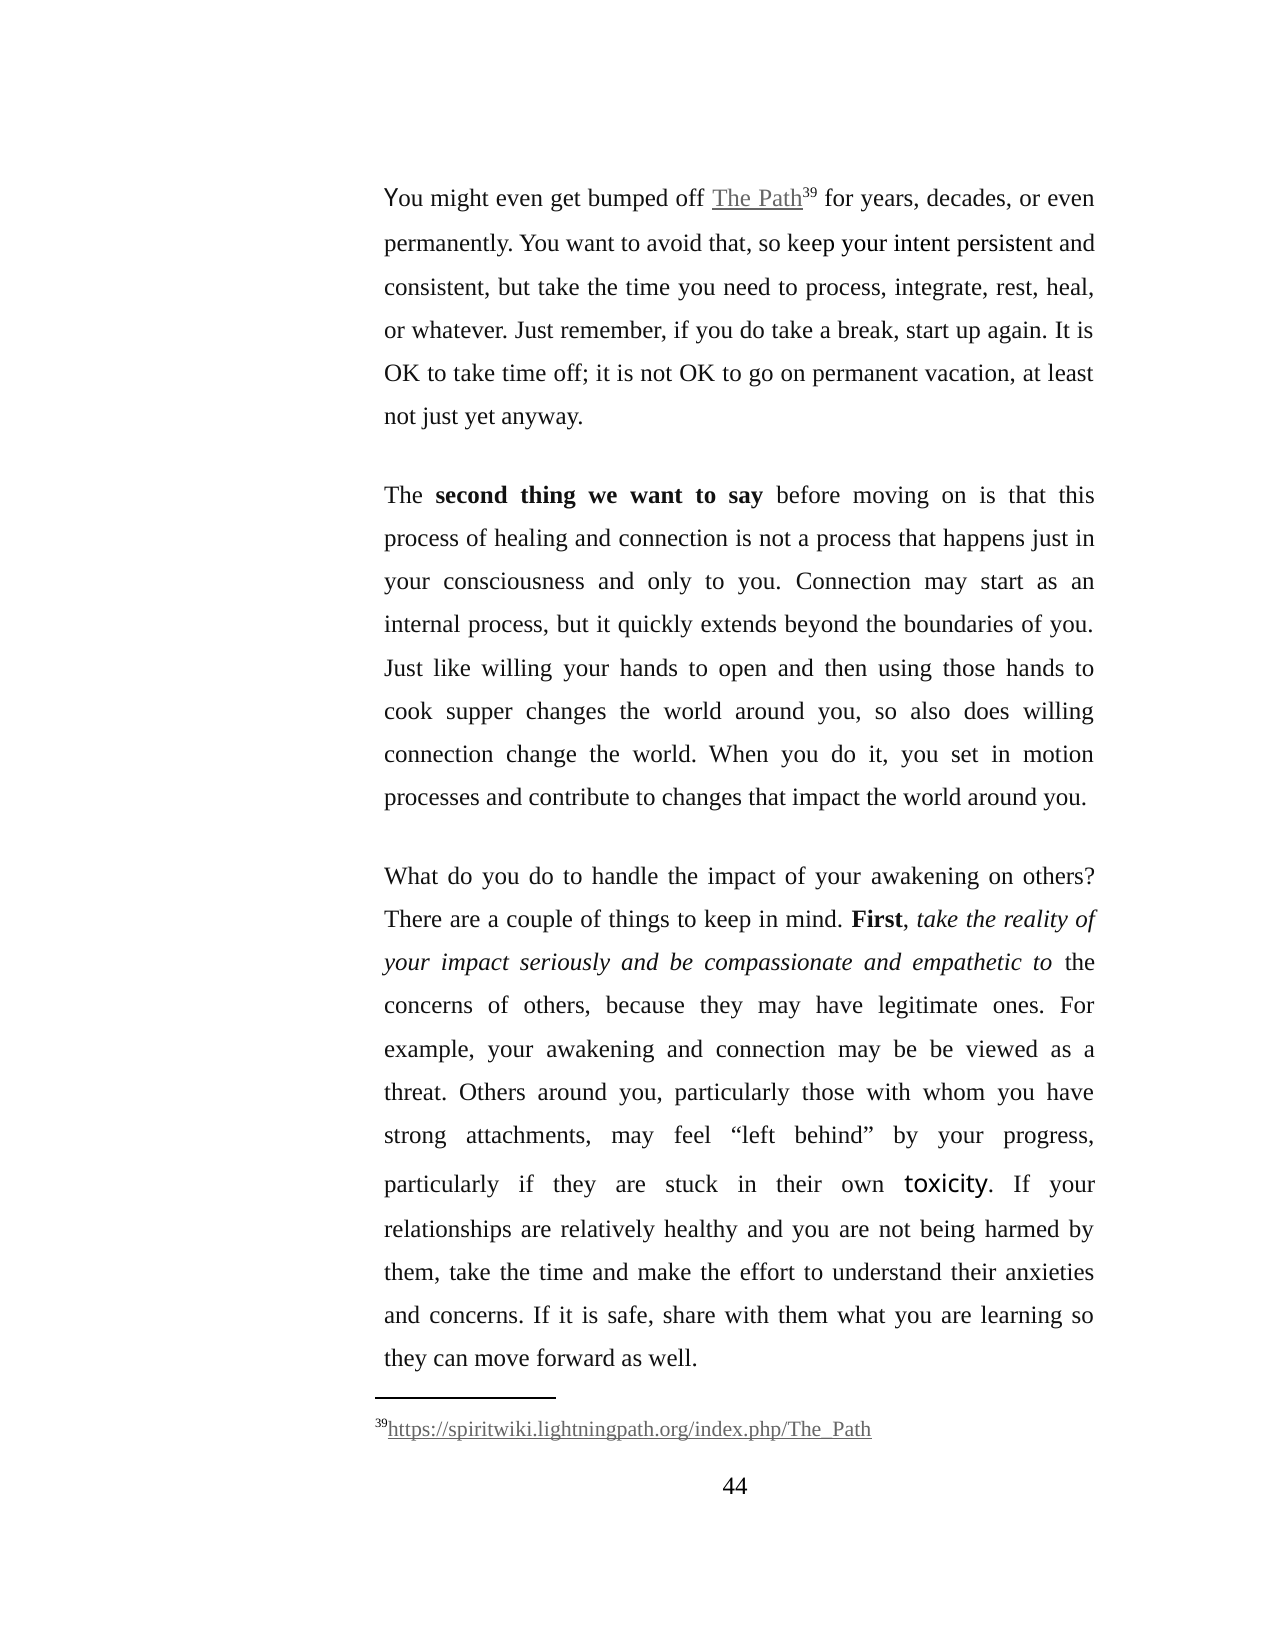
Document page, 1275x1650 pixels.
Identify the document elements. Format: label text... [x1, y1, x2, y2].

text You might even get bumped off The Path for years, decades, or even permanently. You want to avoid that, so keep your intent persistent and consistent, but take the time you need to process, integrate, rest, heal, or whatever. Just remember, if you do take a break, start up again. It is OK to take time off; it is not OK to go on permanent vacation, at least not just yet anyway. [384, 180, 1095, 430]
text The second thing we want to say before moving on is that this process of healing and connection is not a process that happens just in your consciousness and only to you. Connection may start as an internal process, but it quickly extends beyond the boundaries of you. Just like willing your hands to open and then using those hands to cook supper changes the world around you, so also does willing connection change the world. When you do it, you set in motion processes and contribute to changes that impact the world around you. [384, 480, 1095, 811]
text https://spiritwiki.lightningpath.org/index.php/The_Path [871, 1416, 1095, 1441]
text What do you do to handle the impact of your awakening on others? There are a couple of things to keep in mind. First, take the reality of your impact seriously and be compassionate and empathetic to the concerns of others, because they may have legitimate ones. For example, your awakening and connection may be be viewed as a threat. Others around you, particularly those with whom you have strong attachments, may feel “left behind” by your progress, particularly if they are stuck in their own toxicity. If your relationships are relatively healthy and you are not being harmed by them, take the time and make the effort to understand their anxieties and concerns. If it is safe, share with them what you are learning so they can move forward as well. [384, 861, 1095, 1372]
